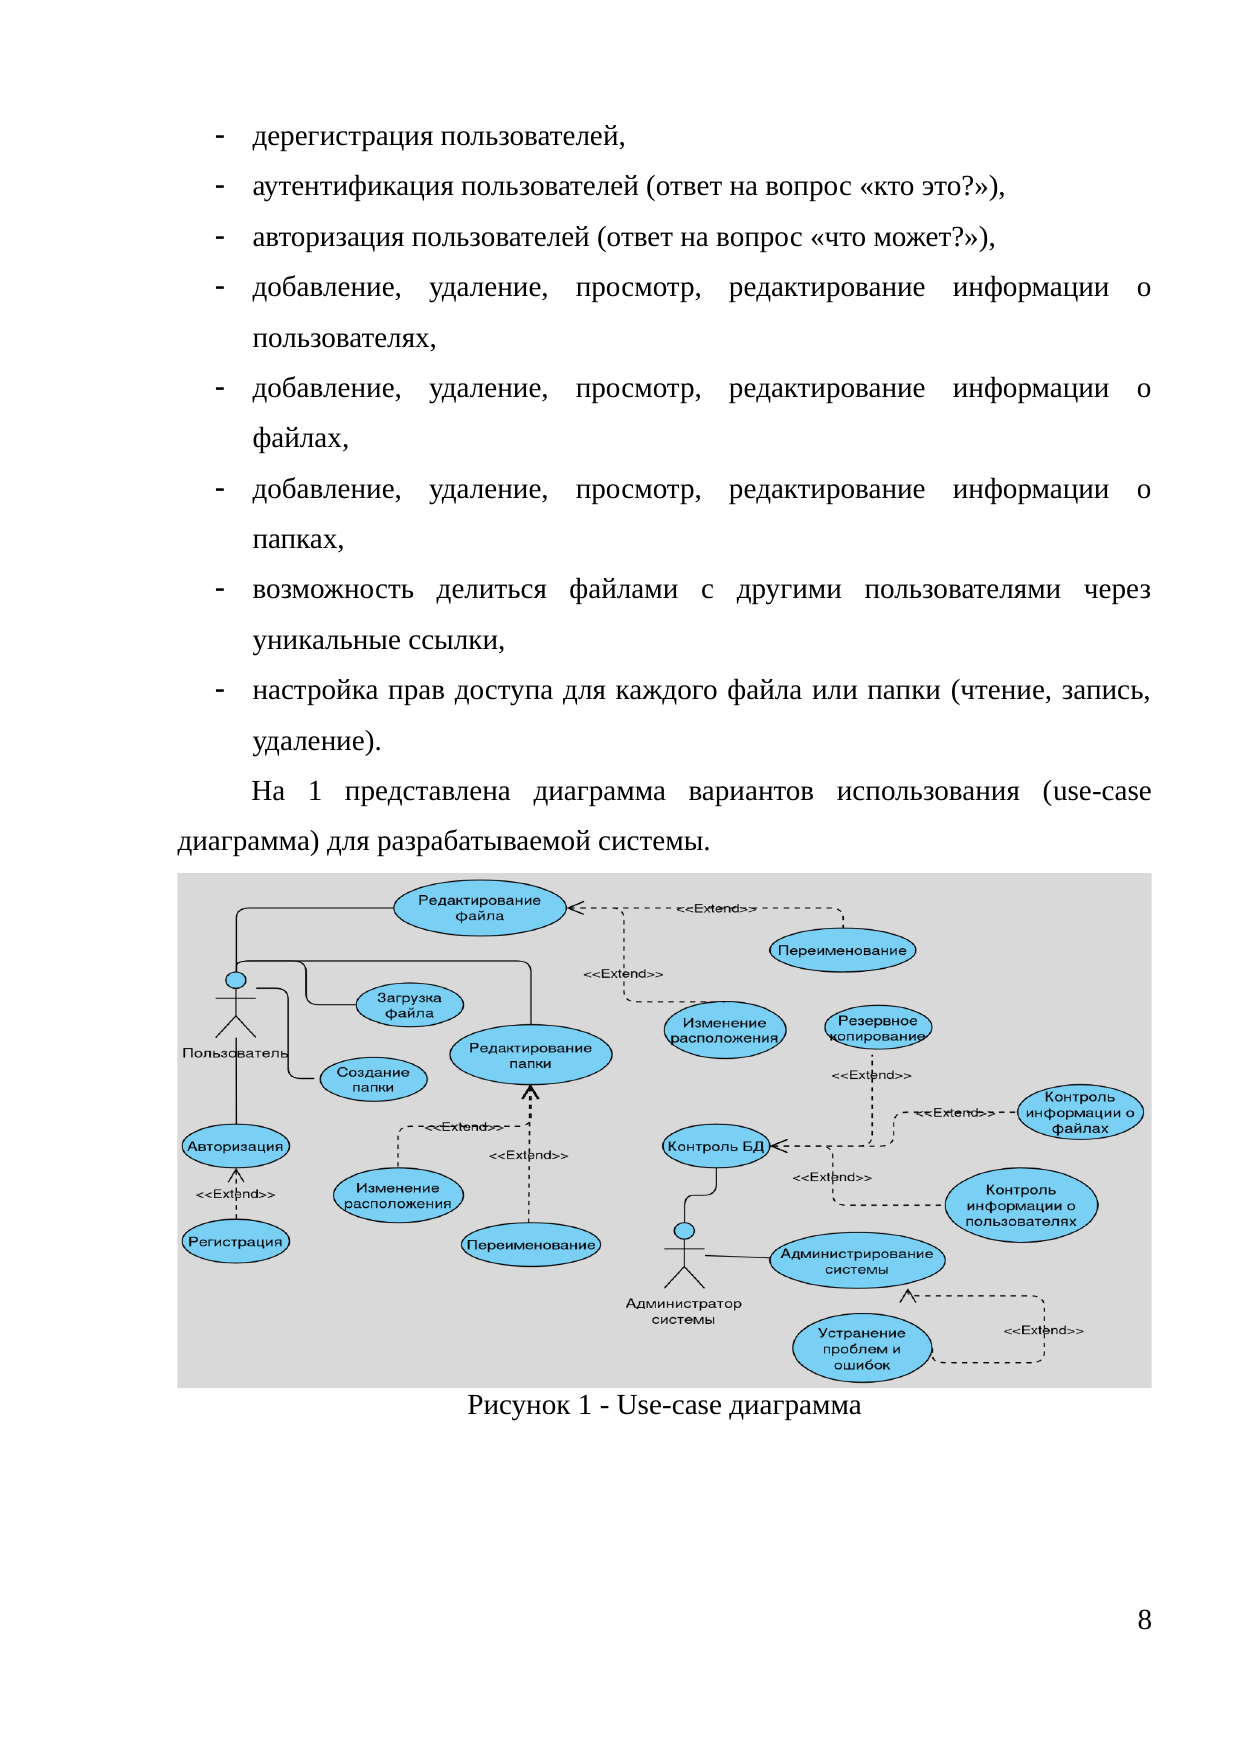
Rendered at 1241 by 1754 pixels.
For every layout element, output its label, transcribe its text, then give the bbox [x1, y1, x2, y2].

list добавление, удаление, просмотр, редактирование информации о пользователях, [215, 269, 1152, 353]
list добавление, удаление, просмотр, редактирование информации о файлах, [215, 370, 1152, 454]
list настройка прав доступа для каждого файла или папки (чтение, запись, удаление). [215, 672, 1152, 756]
list добавление, удаление, просмотр, редактирование информации о папках, [215, 471, 1152, 555]
picture [177, 873, 1152, 1388]
text На Рисунок 1 представлена диаграмма вариантов использования (use-case диаграмма) для разрабатываемой системы. [177, 773, 1152, 857]
list авторизация пользователей (ответ на вопрос «что может?»), [215, 219, 1152, 253]
list аутентификация пользователей (ответ на вопрос «кто это?»), [215, 168, 1152, 202]
list дерегистрация пользователей, [215, 118, 1152, 152]
list возможность делиться файлами с другими пользователями через уникальные ссылки, [215, 572, 1152, 656]
text Рисунок 1 - Use-case диаграмма [295, 1388, 1033, 1421]
